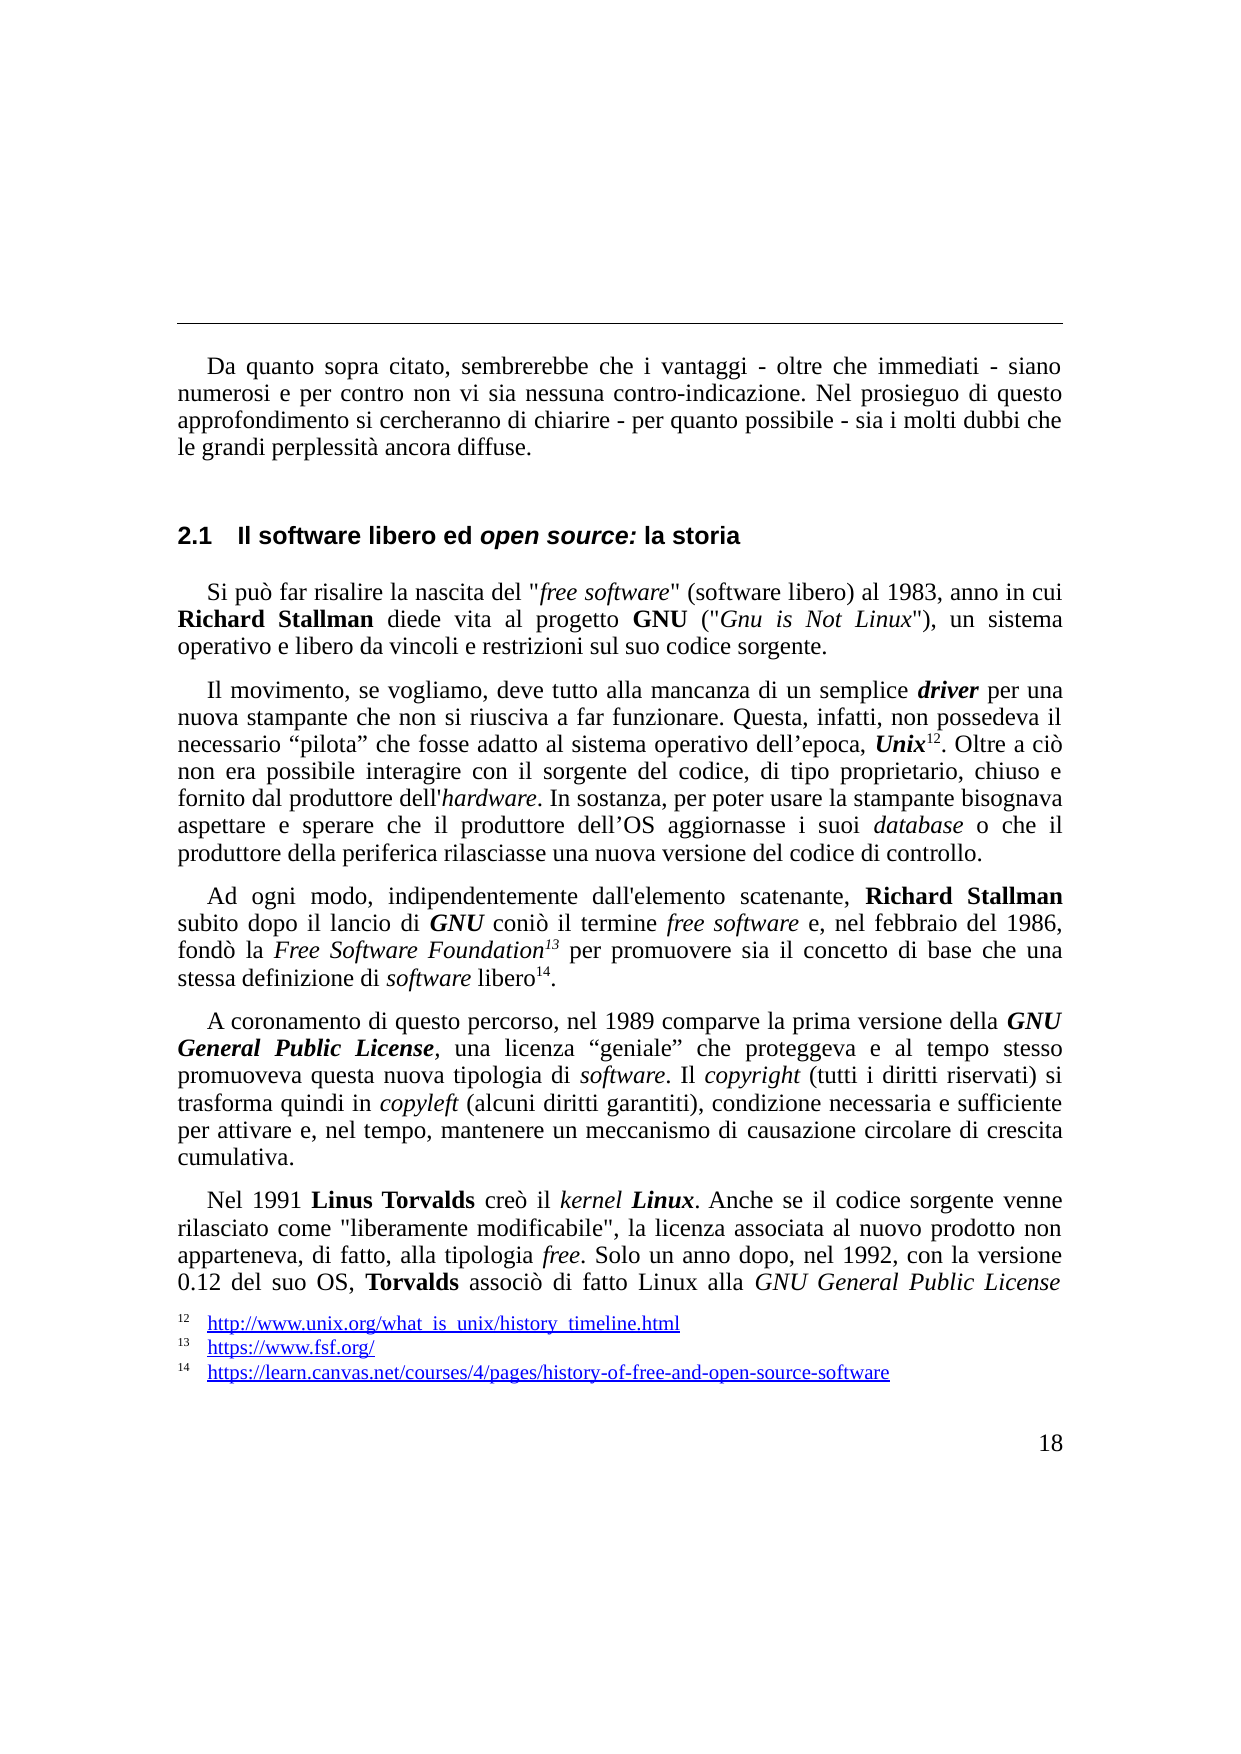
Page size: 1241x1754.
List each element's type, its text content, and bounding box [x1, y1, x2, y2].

text Il movimento, se vogliamo, deve tutto alla mancanza di un semplice driver per una nuova stampante che non si riusciva a far funzionare. Questa, infatti, non possedeva il necessario “pilota” che fosse adatto al sistema operativo dell’epoca, Unix. Oltre a ciò non era possibile interagire con il sorgente del codice, di tipo proprietario, chiuso e fornito dal produttore dell'hardware. In sostanza, per poter usare la stampante bisognava aspettare e sperare che il produttore dell’OS aggiornasse i suoi database o che il produttore della periferica rilasciasse una nuova versione del codice di controllo. [177, 677, 1063, 866]
text A coronamento di questo percorso, nel 1989 comparve la prima versione della GNU General Public License, una licenza “geniale” che proteggeva e al tempo stesso promuoveva questa nuova tipologia di software. Il copyright (tutti i diritti riservati) si trasforma quindi in copyleft (alcuni diritti garantiti), condizione necessaria e sufficiente per attivare e, nel tempo, mantenere un meccanismo di causazione circolare di crescita cumulativa. [177, 1008, 1063, 1171]
text Da quanto sopra citato, sembrerebbe che i vantaggi - oltre che immediati - siano numerosi e per contro non vi sia nessuna contro-indicazione. Nel prosieguo di questo approfondimento si cercheranno di chiarire - per quanto possibile - sia i molti dubbi che le grandi perplessità ancora diffuse. [177, 353, 1063, 461]
text Si può far risalire la nascita del "free software" (software libero) al 1983, anno in cui Richard Stallman diede vita al progetto GNU ("Gnu is Not Linux"), un sistema operativo e libero da vincoli e restrizioni sul suo codice sorgente. [177, 579, 1063, 660]
text Nel 1991 Linus Torvalds creò il kernel Linux. Anche se il codice sorgente venne rilasciato come "liberamente modificabile", la licenza associata al nuovo prodotto non apparteneva, di fatto, alla tipologia free. Solo un anno dopo, nel 1992, con la versione 0.12 del suo OS, Torvalds associò di fatto Linux alla GNU General Public License [177, 1187, 1063, 1296]
text Ad ogni modo, indipendentemente dall'elemento scatenante, Richard Stallman subito dopo il lancio di GNU coniò il termine free software e, nel febbraio del 1986, fondò la Free Software Foundation per promuovere sia il concetto di base che una stessa definizione di software libero. [177, 883, 1063, 991]
subtitle Il software libero ed open source: la storia [177, 521, 1063, 549]
text http://www.unix.org/what_is_unix/history_timeline.html [177, 1311, 1063, 1334]
text https://learn.canvas.net/courses/4/pages/history-of-free-and-open-source-software [177, 1361, 1063, 1384]
text https://www.fsf.org/ [177, 1336, 1063, 1359]
